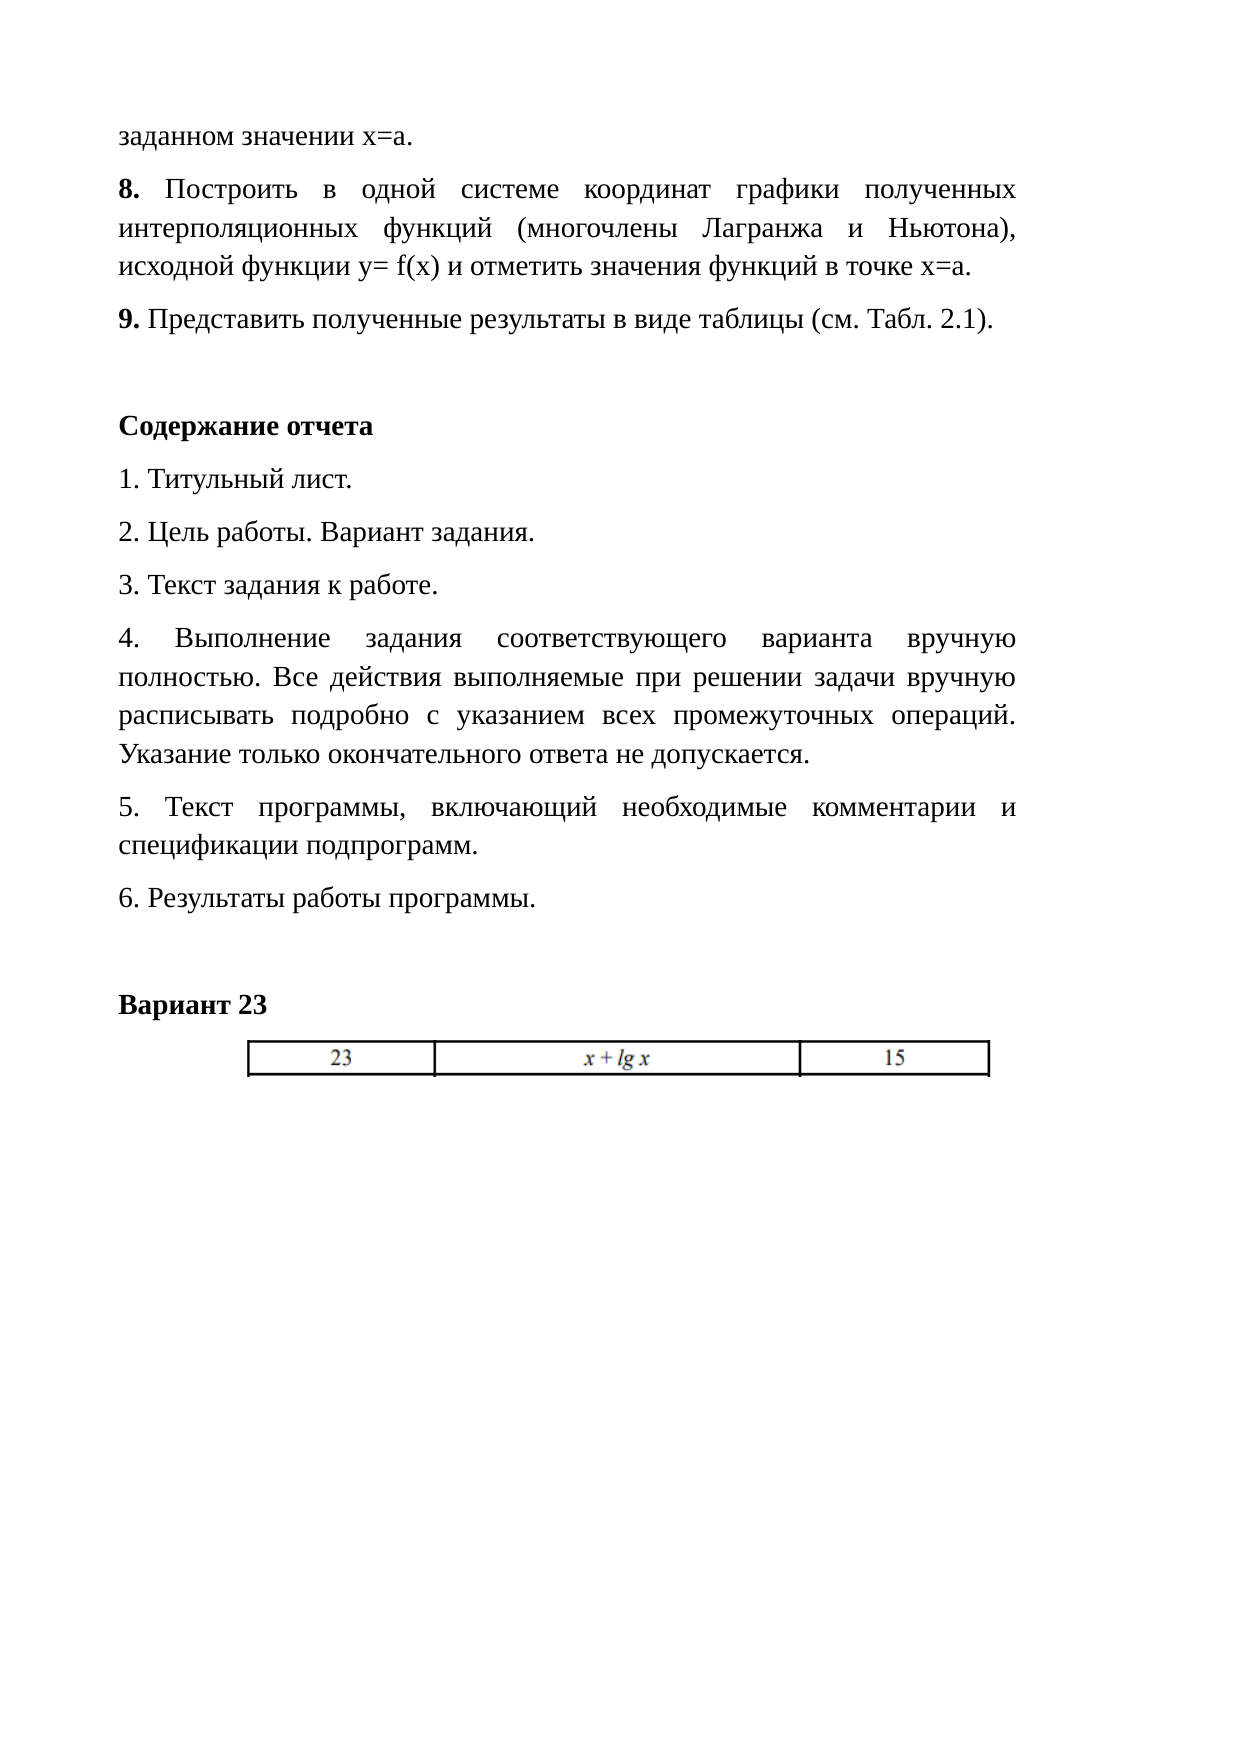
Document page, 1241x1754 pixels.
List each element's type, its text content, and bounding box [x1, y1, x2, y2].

text 3. Текст задания к работе. [118, 567, 1017, 601]
text Вариант 23 [118, 987, 1017, 1020]
text Содержание отчета [118, 408, 1017, 441]
text 5. Текст программы, включающий необходимые комментарии и спецификации подпрограмм. [118, 789, 1017, 861]
text заданном значении х=а. [118, 118, 1017, 152]
picture [246, 1040, 994, 1077]
text 4. Выполнение задания соответствующего варианта вручную полностью. Все действия выполняемые при решении задачи вручную расписывать подробно с указанием всех промежуточных операций. Указание только окончательного ответа не допускается. [118, 620, 1017, 769]
text 2. Цель работы. Вариант задания. [118, 514, 1017, 547]
text 9. Представить полученные результаты в виде таблицы (см. Табл. 2.1). [118, 301, 1017, 335]
text 1. Титульный лист. [118, 461, 1017, 494]
text 6. Результаты работы программы. [118, 881, 1017, 914]
text 8. Построить в одной системе координат графики полученных интерполяционных функций (многочлены Лагранжа и Ньютона), исходной функции y= f(x) и отметить значения функций в точке x=a. [118, 171, 1017, 282]
